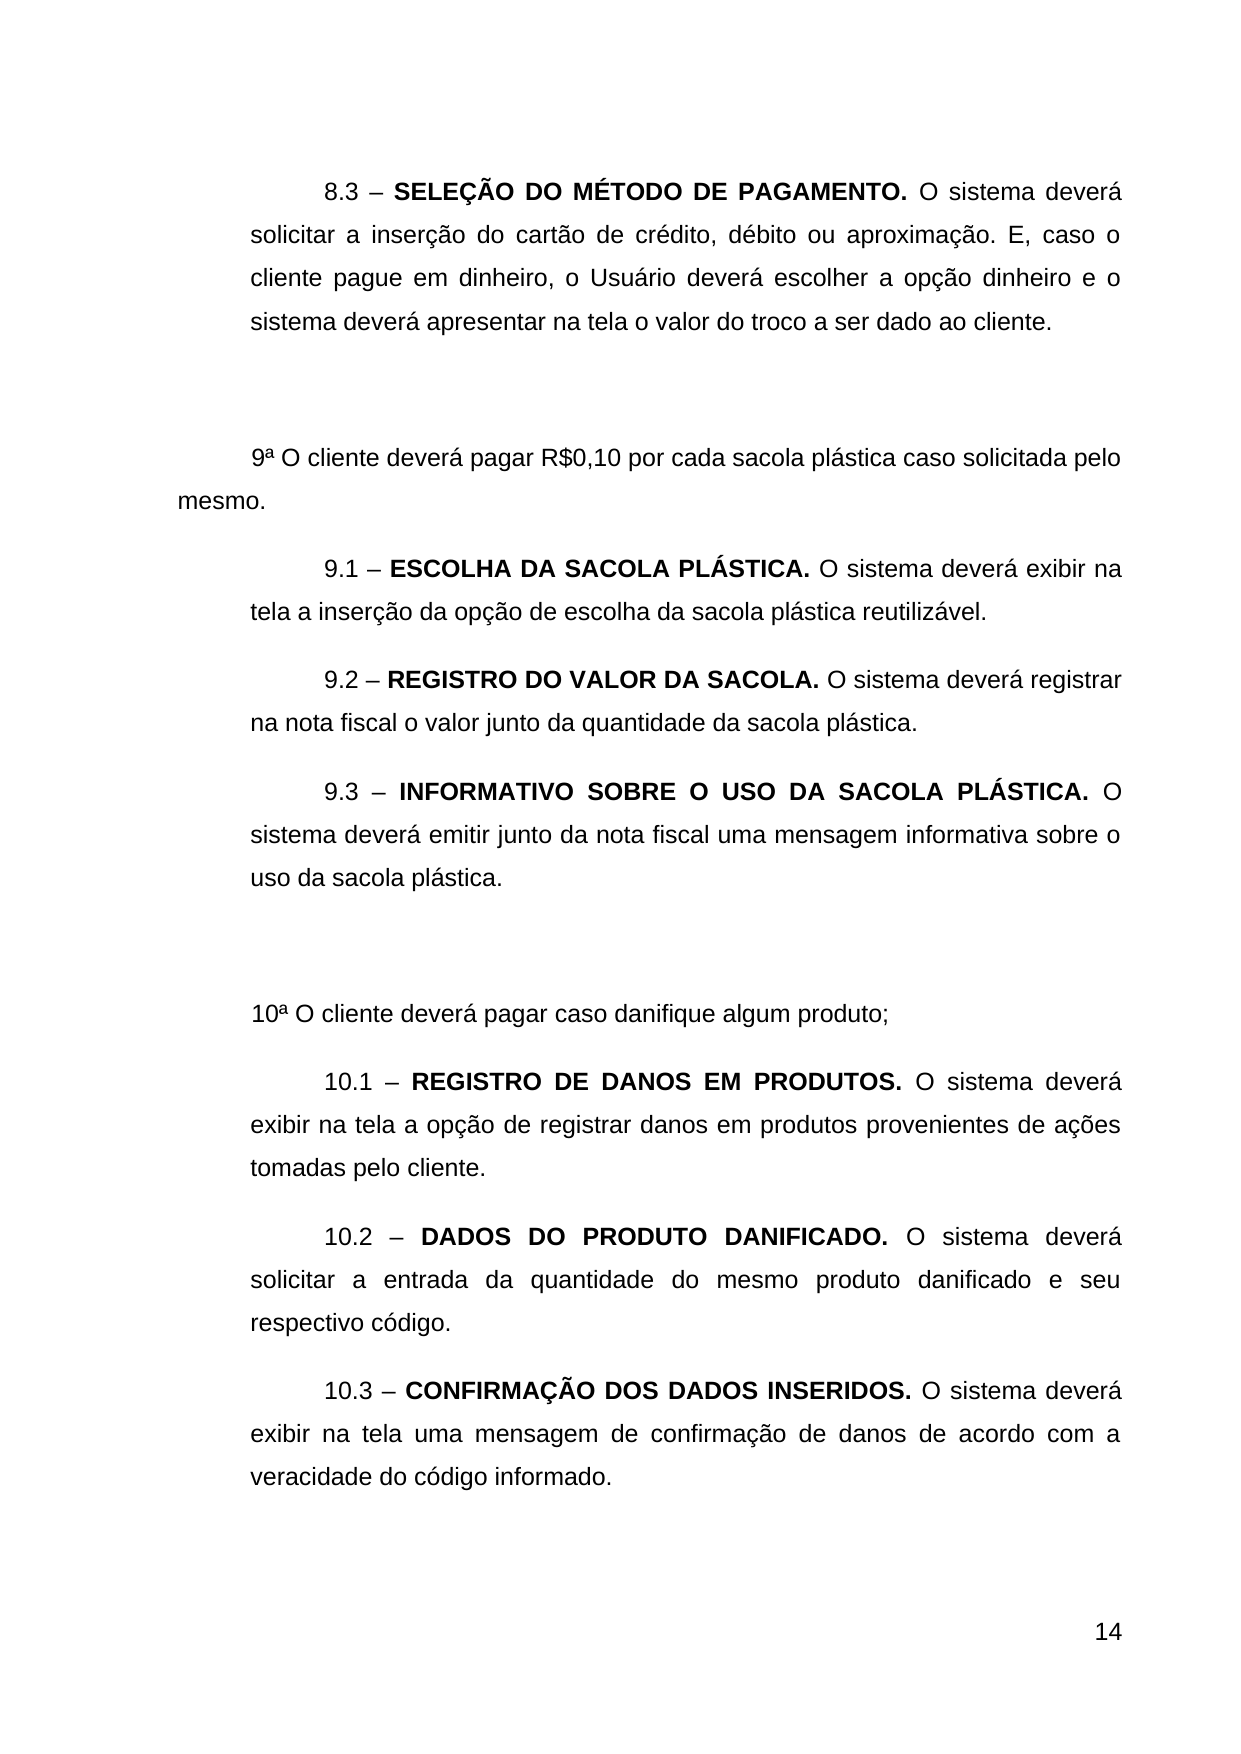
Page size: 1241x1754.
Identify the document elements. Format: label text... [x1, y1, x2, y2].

text 9.2 – REGISTRO DO VALOR DA SACOLA. O sistema deverá registrar na nota fiscal o valor junto da quantidade da sacola plástica. [250, 665, 1122, 737]
text 8.3 – SELEÇÃO DO MÉTODO DE PAGAMENTO. O sistema deverá solicitar a inserção do cartão de crédito, débito ou aproximação. E, caso o cliente pague em dinheiro, o Usuário deverá escolher a opção dinheiro e o sistema deverá apresentar na tela o valor do troco a ser dado ao cliente. [250, 177, 1122, 335]
text 10ª O cliente deverá pagar caso danifique algum produto; [177, 999, 1122, 1028]
text 9ª O cliente deverá pagar R$0,10 por cada sacola plástica caso solicitada pelo mesmo. [177, 443, 1122, 515]
text 10.3 – CONFIRMAÇÃO DOS DADOS INSERIDOS. O sistema deverá exibir na tela uma mensagem de confirmação de danos de acordo com a veracidade do código informado. [250, 1376, 1122, 1491]
text 9.1 – ESCOLHA DA SACOLA PLÁSTICA. O sistema deverá exibir na tela a inserção da opção de escolha da sacola plástica reutilizável. [250, 554, 1122, 626]
text 10.1 – REGISTRO DE DANOS EM PRODUTOS. O sistema deverá exibir na tela a opção de registrar danos em produtos provenientes de ações tomadas pelo cliente. [250, 1067, 1122, 1182]
text 9.3 – INFORMATIVO SOBRE O USO DA SACOLA PLÁSTICA. O sistema deverá emitir junto da nota fiscal uma mensagem informativa sobre o uso da sacola plástica. [250, 777, 1122, 892]
text 10.2 – DADOS DO PRODUTO DANIFICADO. O sistema deverá solicitar a entrada da quantidade do mesmo produto danificado e seu respectivo código. [250, 1222, 1122, 1337]
